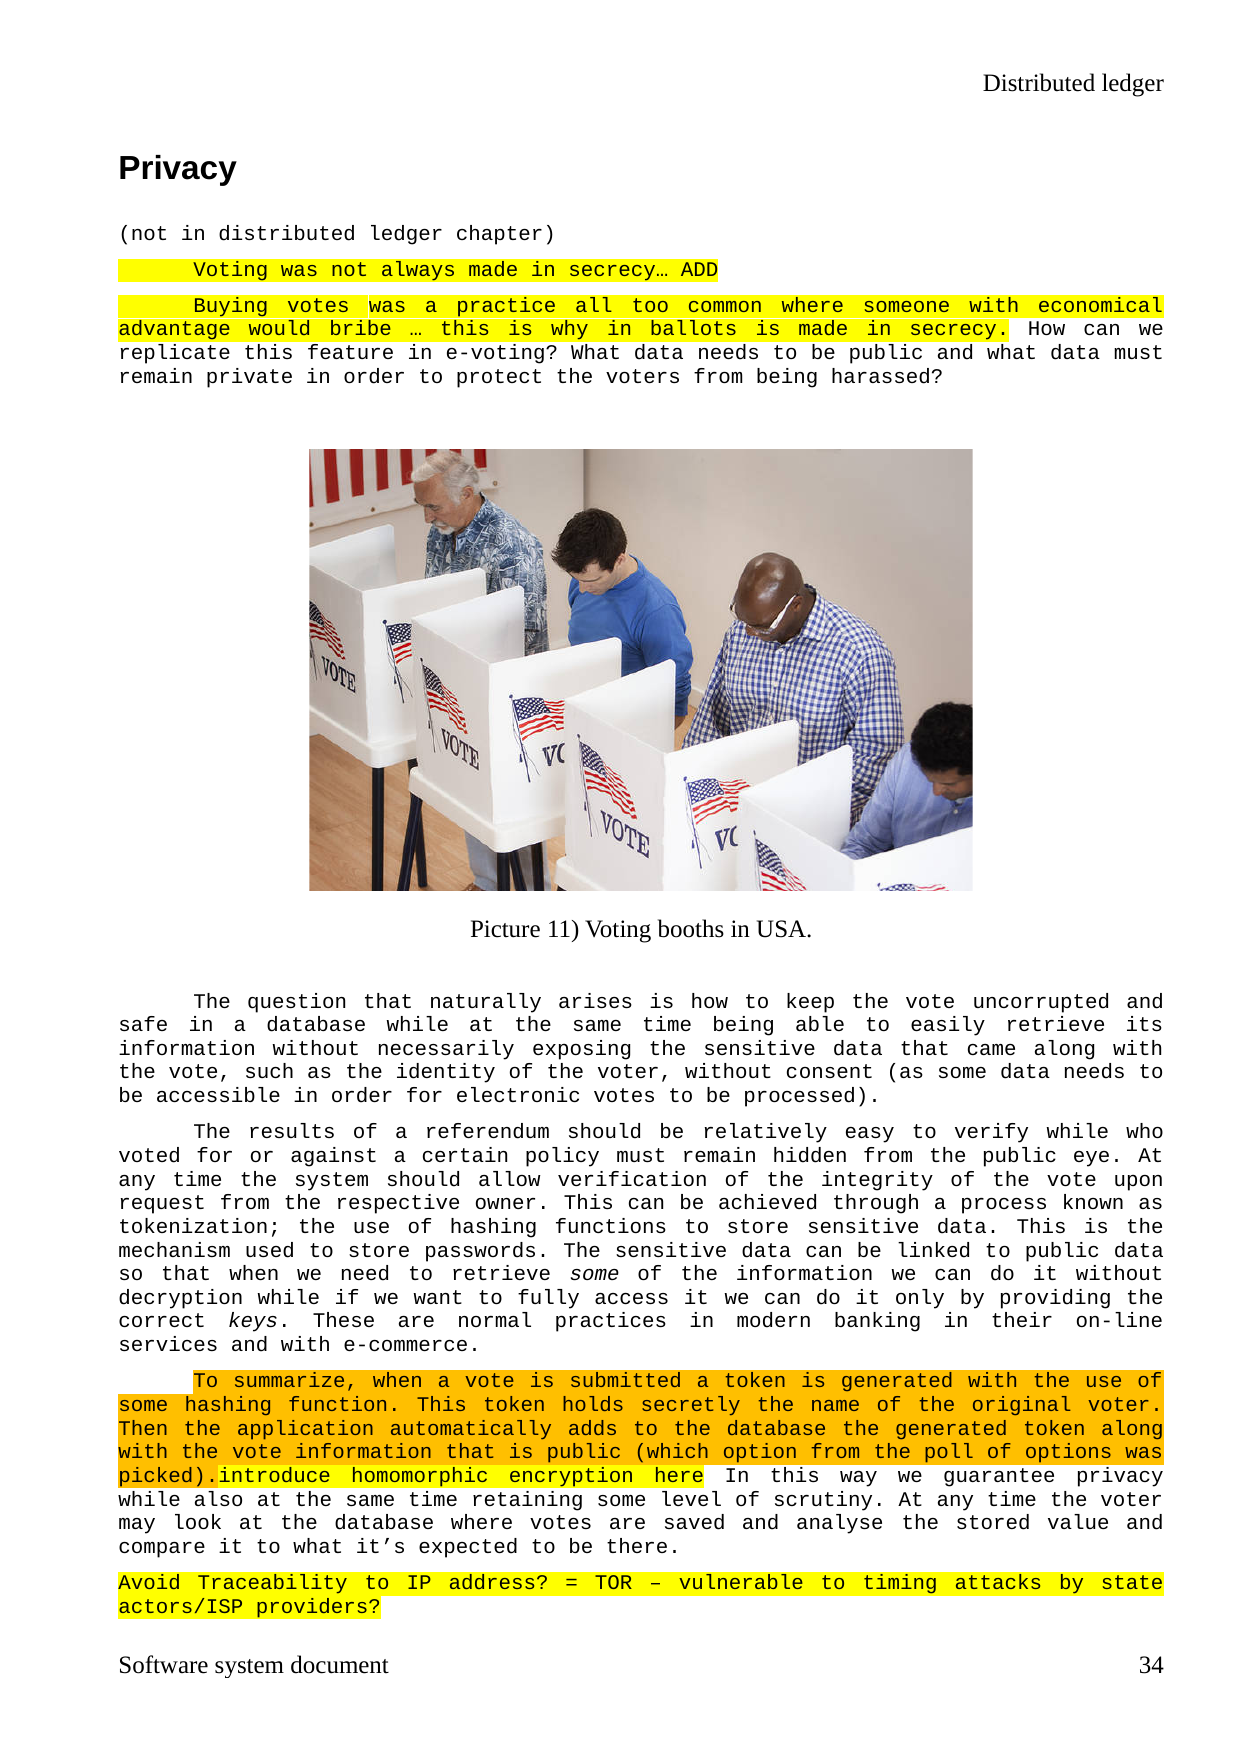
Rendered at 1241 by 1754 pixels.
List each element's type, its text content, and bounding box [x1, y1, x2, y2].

subtitle Privacy [118, 148, 1164, 186]
text The results of a referendum should be relatively easy to verify while who voted for or against a certain policy must remain hidden from the public eye. At any time the system should allow verification of the integrity of the vote upon request from the respective owner. This can be achieved through a process known as tokenization; the use of hashing functions to store sensitive data. This is the mechanism used to store passwords. The sensitive data can be linked to public data so that when we need to retrieve some of the information we can do it without decryption while if we want to fully access it we can do it only by providing the correct keys. These are normal practices in modern banking in their on-line services and with e-commerce. [118, 1121, 1164, 1358]
text (not in distributed ledger chapter) [118, 222, 1164, 246]
text The question that naturally arises is how to keep the vote uncorrupted and safe in a database while at the same time being able to easily retrieve its information without necessarily exposing the sensitive data that came along with the vote, such as the identity of the voter, without consent (as some data needs to be accessible in order for electronic votes to be processed). [118, 991, 1164, 1109]
text Avoid Traceability to IP address? = TOR – vulnerable to timing attacks by state actors/ISP providers? [118, 1572, 1164, 1619]
text Picture 11) Voting booths in USA. [118, 914, 1164, 943]
text To summarize, when a vote is submitted a token is generated with the use of some hashing function. This token holds secretly the name of the original voter. Then the application automatically adds to the database the generated token along with the vote information that is public (which option from the poll of options was picked).introduce homomorphic encryption here In this way we guarantee privacy while also at the same time retaining some level of scrutiny. At any time the voter may look at the database where votes are saved and analyse the stored value and compare it to what it’s expected to be there. [118, 1370, 1164, 1559]
picture [309, 449, 973, 891]
text Buying votes was a practice all too common where someone with economical advantage would bribe … this is why in ballots is made in secrecy. How can we replicate this feature in e-voting? What data needs to be public and what data must remain private in order to protect the voters from being harassed? [118, 295, 1164, 389]
text Voting was not always made in secrecy… ADD [118, 259, 1164, 282]
